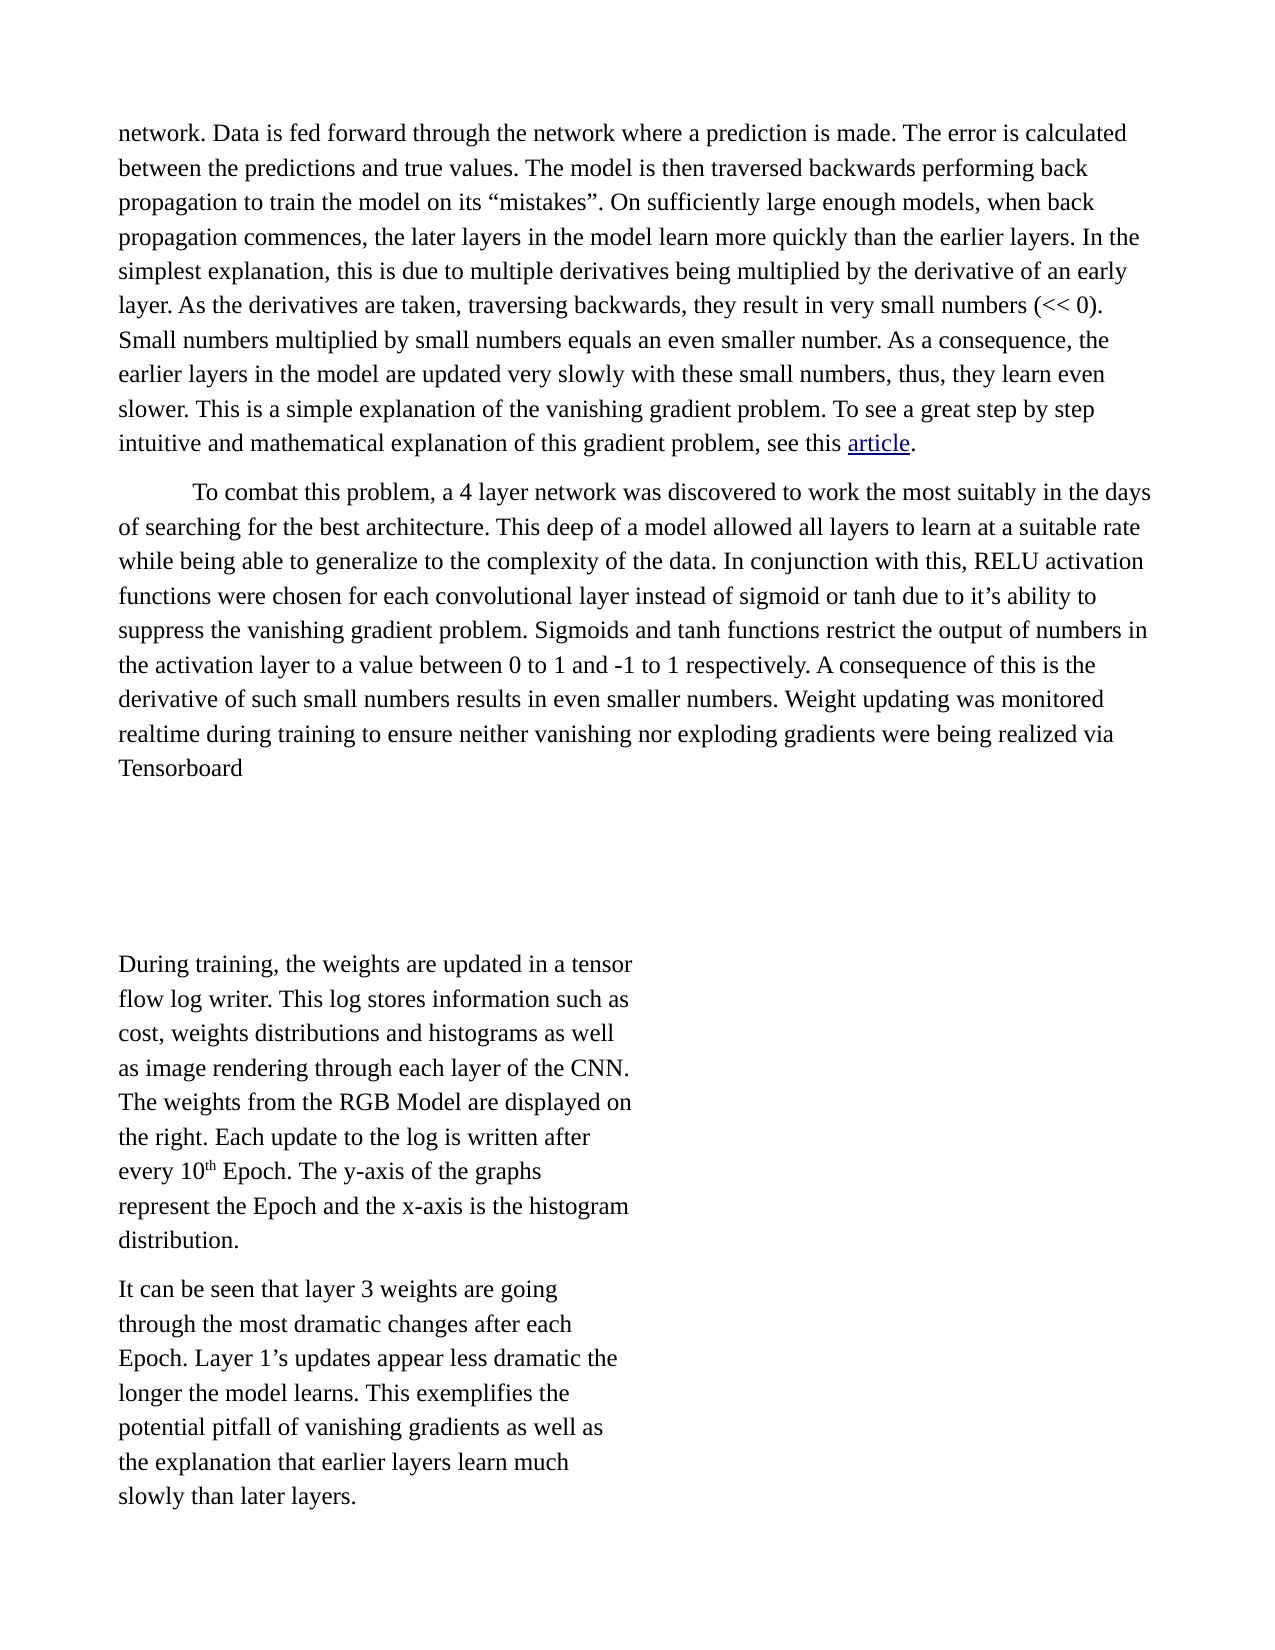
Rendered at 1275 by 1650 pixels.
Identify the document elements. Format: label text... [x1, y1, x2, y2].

text network. Data is fed forward through the network where a prediction is made. The error is calculated between the predictions and true values. The model is then traversed backwards performing back propagation to train the model on its “mistakes”. On sufficiently large enough models, when back propagation commences, the later layers in the model learn more quickly than the earlier layers. In the simplest explanation, this is due to multiple derivatives being multiplied by the derivative of an early layer. As the derivatives are taken, traversing backwards, they result in very small numbers (<< 0). Small numbers multiplied by small numbers equals an even smaller number. As a consequence, the earlier layers in the model are updated very slowly with these small numbers, thus, they learn even slower. This is a simple explanation of the vanishing gradient problem. To see a great step by step intuitive and mathematical explanation of this gradient problem, see this article. [118, 118, 1157, 457]
text During training, the weights are updated in a tensor flow log writer. This log stores information such as cost, weights distributions and histograms as well as image rendering through each layer of the CNN. The weights from the RGB Model are displayed on the right. Each update to the log is written after every 10th Epoch. The y-axis of the graphs represent the Epoch and the x-axis is the histogram distribution. [118, 949, 637, 1254]
text To combat this problem, a 4 layer network was discovered to work the most suitably in the days of searching for the best architecture. This deep of a model allowed all layers to learn at a suitable rate while being able to generalize to the complexity of the data. In conjunction with this, RELU activation functions were chosen for each convolutional layer instead of sigmoid or tanh due to it’s ability to suppress the vanishing gradient problem. Sigmoids and tanh functions restrict the output of numbers in the activation layer to a value between 0 to 1 and -1 to 1 respectively. A consequence of this is the derivative of such small numbers results in even smaller numbers. Weight updating was monitored realtime during training to ensure neither vanishing nor exploding gradients were being realized via Tensorboard [118, 477, 1157, 782]
text It can be seen that layer 3 weights are going through the most dramatic changes after each Epoch. Layer 1’s updates appear less dramatic the longer the model learns. This exemplifies the potential pitfall of vanishing gradients as well as the explanation that earlier layers learn much slowly than later layers. [118, 1274, 637, 1510]
